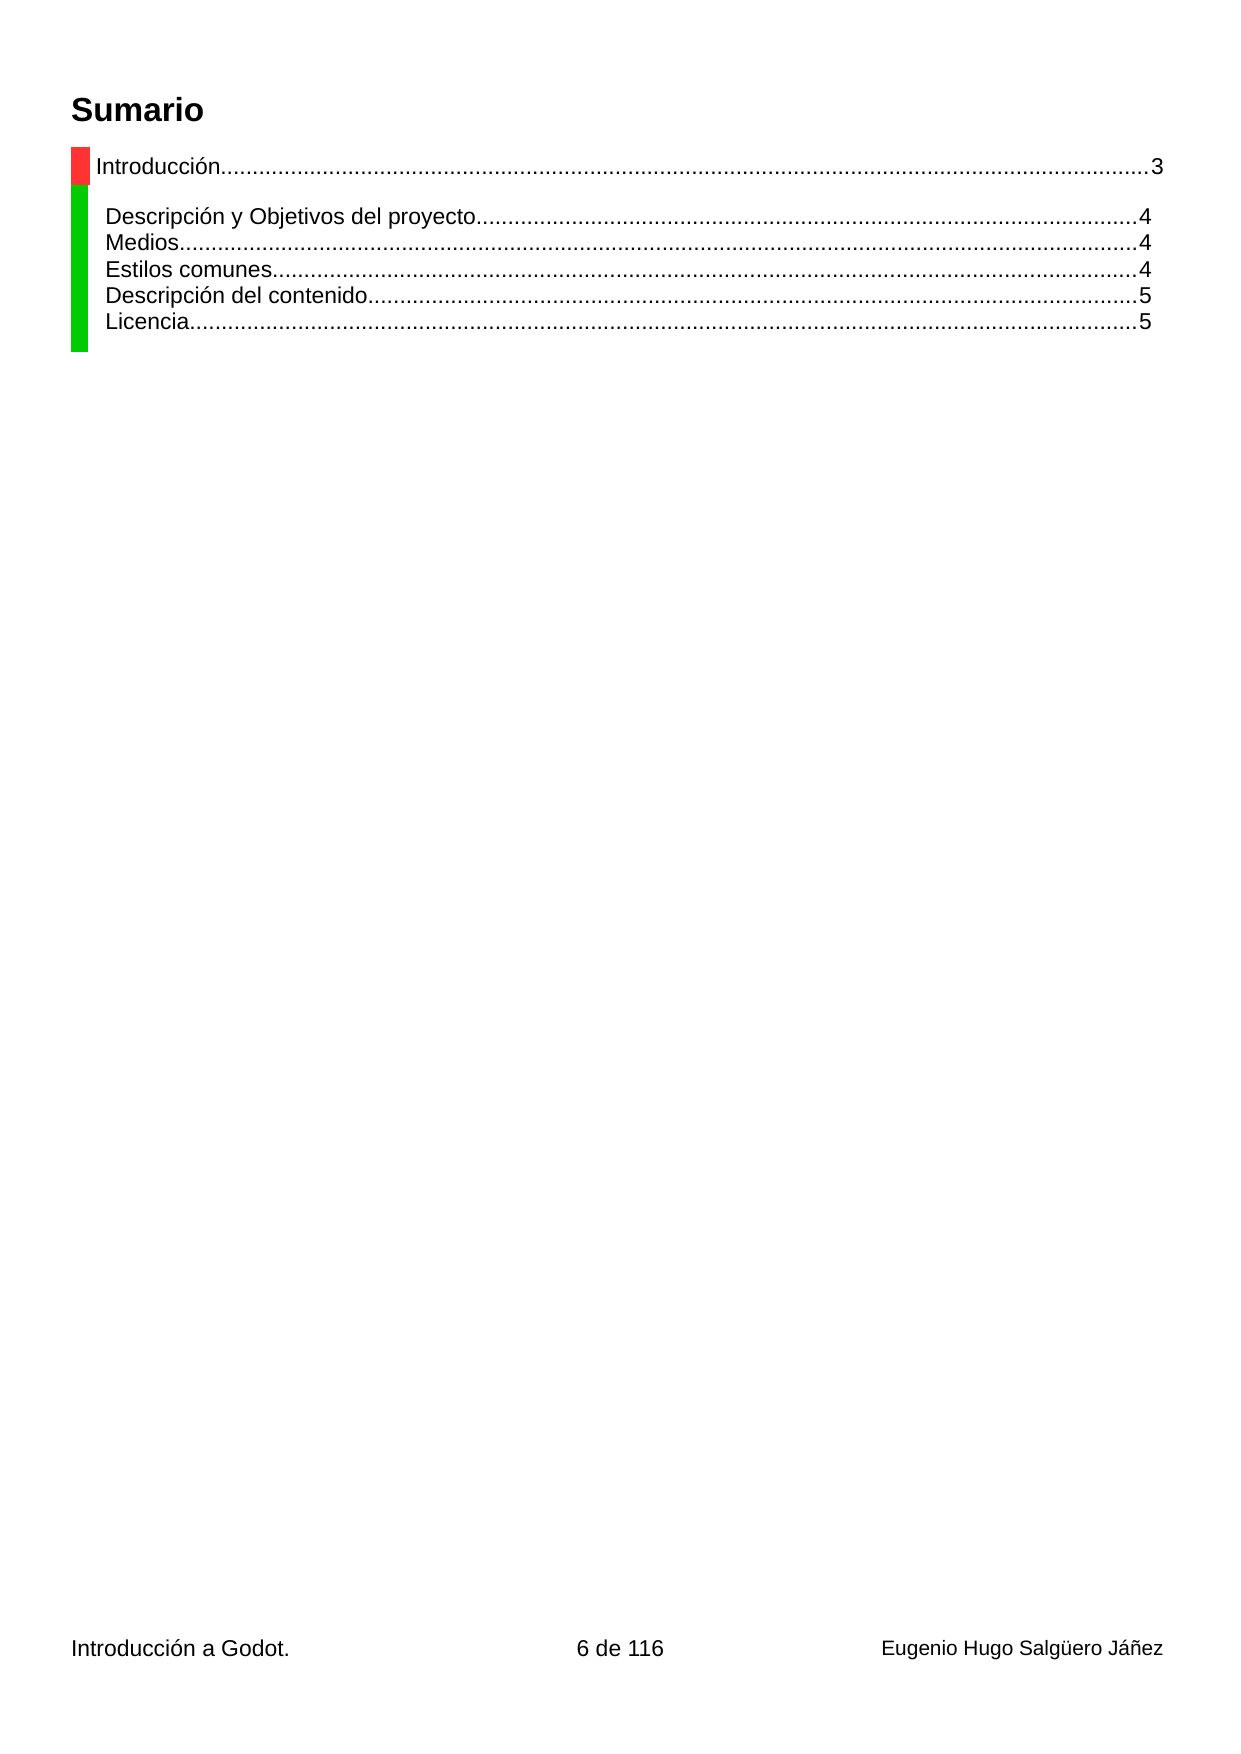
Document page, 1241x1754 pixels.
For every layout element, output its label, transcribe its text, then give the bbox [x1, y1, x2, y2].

text Medios 4 [88, 229, 1169, 256]
text Descripción y Objetivos del proyecto 4 [88, 185, 1169, 229]
text Introducción 3 [90, 147, 1169, 185]
text Estilos comunes 4 [88, 256, 1169, 282]
text Descripción del contenido 5 [88, 282, 1169, 308]
text Licencia 5 [88, 308, 1169, 352]
subtitle Sumario [71, 90, 1169, 128]
